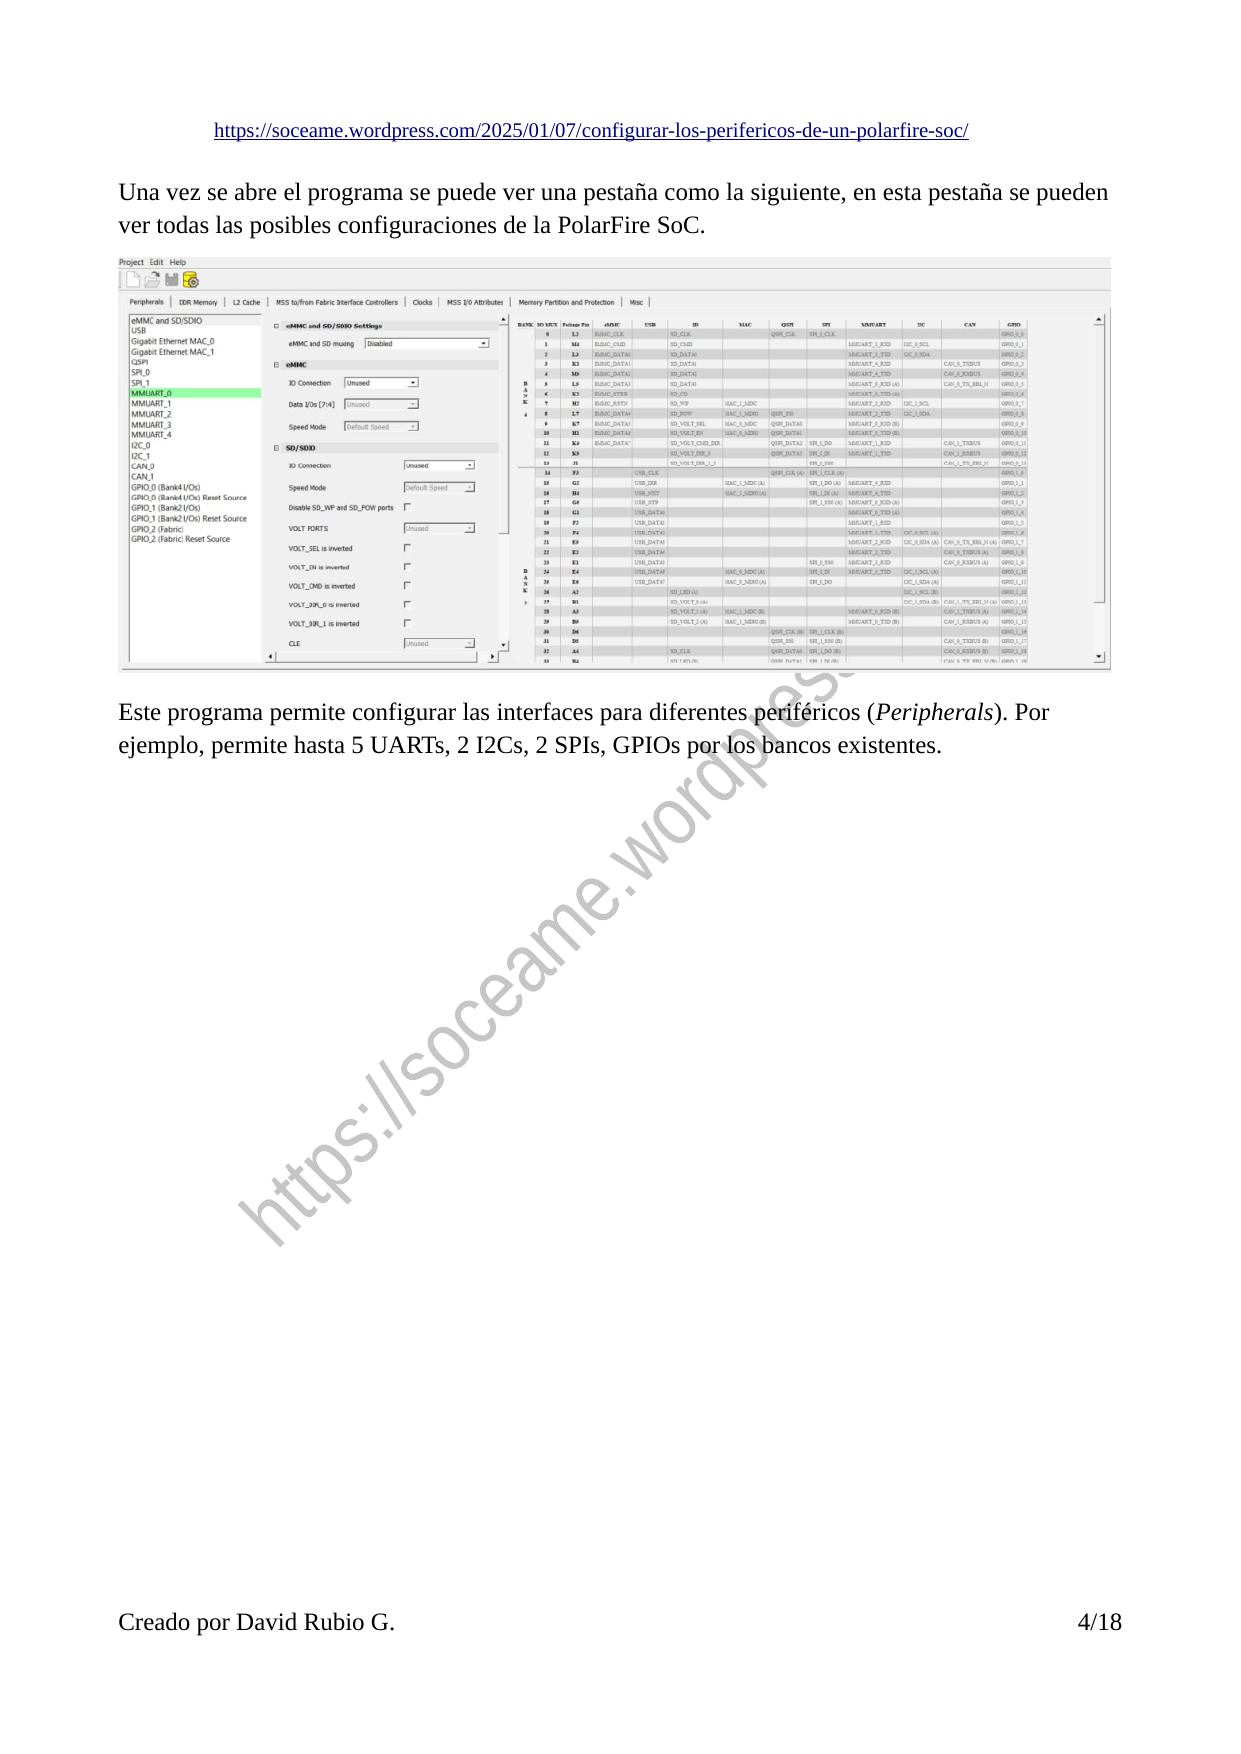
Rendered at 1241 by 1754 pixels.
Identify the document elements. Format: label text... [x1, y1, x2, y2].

text Una vez se abre el programa se puede ver una pestaña como la siguiente, en esta pestaña se pueden ver todas las posibles configuraciones de la PolarFire SoC. [118, 177, 1122, 239]
picture [118, 257, 1111, 673]
text Este programa permite configurar las interfaces para diferentes periféricos (Peripherals). Por ejemplo, permite hasta 5 UARTs, 2 I2Cs, 2 SPIs, GPIOs por los bancos existentes. [118, 697, 1122, 759]
